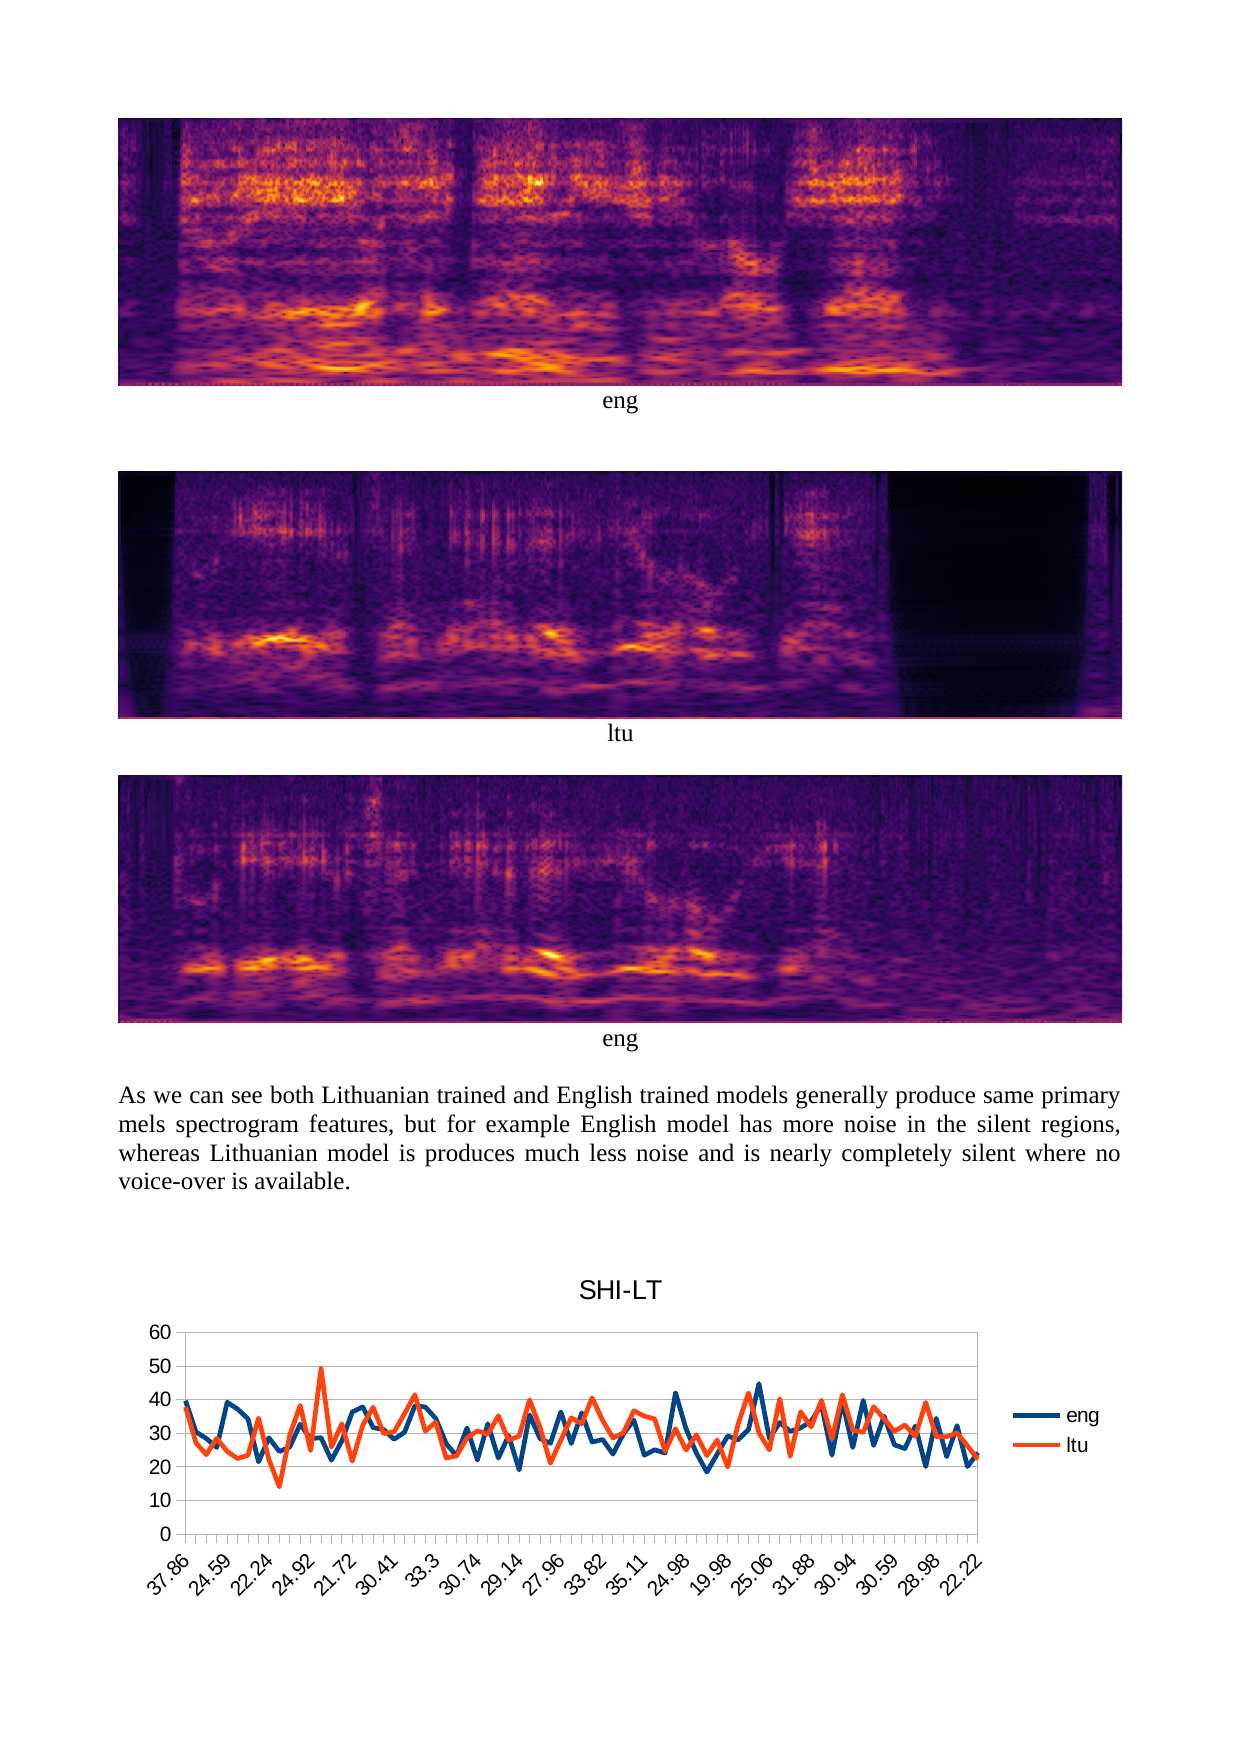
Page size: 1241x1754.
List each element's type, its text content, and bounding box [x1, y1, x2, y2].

text As we can see both Lithuanian trained and English trained models generally produce same primary mels spectrogram features, but for example English model has more noise in the silent regions, whereas Lithuanian model is produces much less noise and is nearly completely silent where no voice-over is available. [118, 1080, 1122, 1195]
text eng [118, 386, 1122, 414]
picture [118, 775, 1123, 1023]
picture [118, 471, 1123, 719]
picture [118, 118, 1123, 386]
text eng [118, 1023, 1122, 1051]
text ltu [118, 719, 1122, 747]
